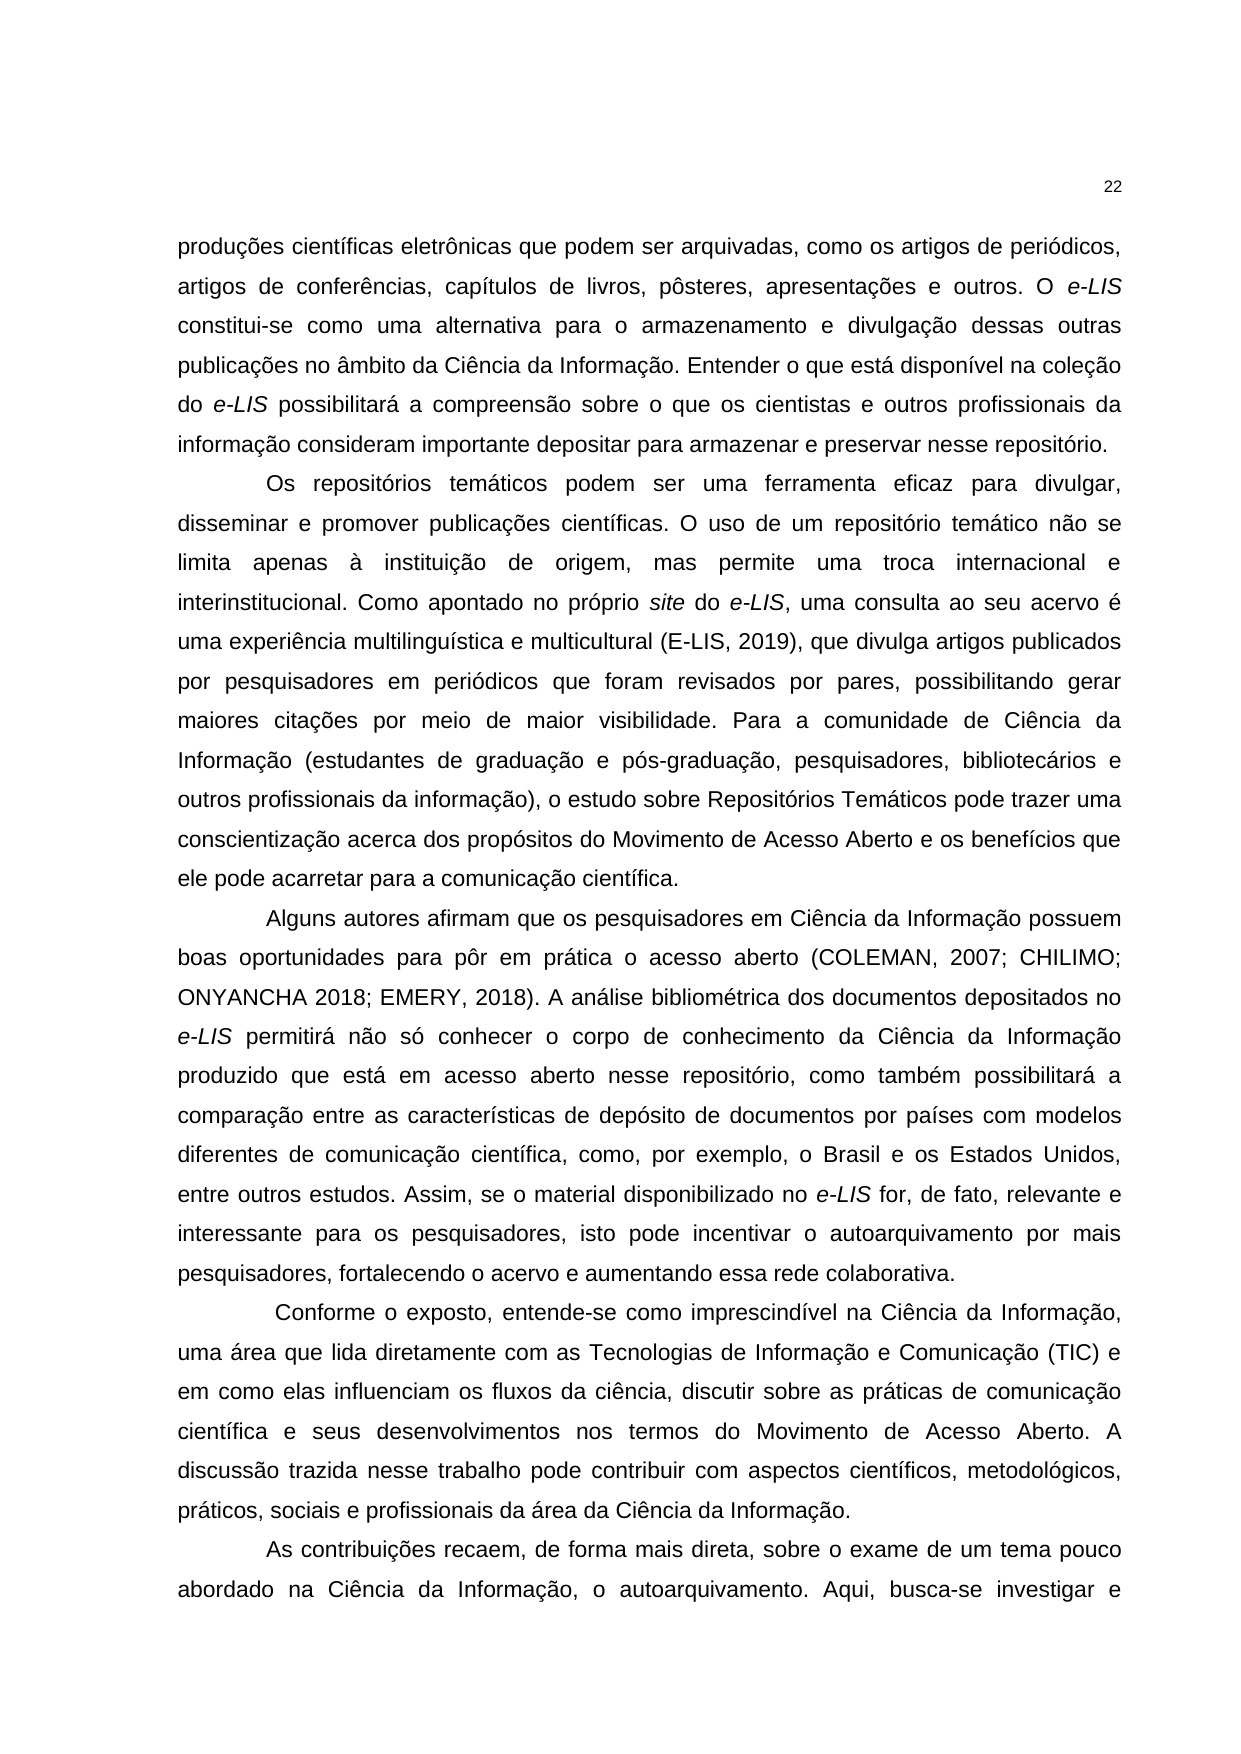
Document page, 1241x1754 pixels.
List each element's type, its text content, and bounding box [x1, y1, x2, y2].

text Alguns autores afirmam que os pesquisadores em Ciência da Informação possuem boas oportunidades para pôr em prática o acesso aberto (COLEMAN, 2007; CHILIMO; ONYANCHA 2018; EMERY, 2018). A análise bibliométrica dos documentos depositados no e-LIS permitirá não só conhecer o corpo de conhecimento da Ciência da Informação produzido que está em acesso aberto nesse repositório, como também possibilitará a comparação entre as características de depósito de documentos por países com modelos diferentes de comunicação científica, como, por exemplo, o Brasil e os Estados Unidos, entre outros estudos. Assim, se o material disponibilizado no e-LIS for, de fato, relevante e interessante para os pesquisadores, isto pode incentivar o autoarquivamento por mais pesquisadores, fortalecendo o acervo e aumentando essa rede colaborativa. [177, 904, 1122, 1286]
text As contribuições recaem, de forma mais direta, sobre o exame de um tema pouco abordado na Ciência da Informação, o autoarquivamento. Aqui, busca-se investigar e [177, 1536, 1122, 1602]
text produções científicas eletrônicas que podem ser arquivadas, como os artigos de periódicos, artigos de conferências, capítulos de livros, pôsteres, apresentações e outros. O e-LIS constitui-se como uma alternativa para o armazenamento e divulgação dessas outras publicações no âmbito da Ciência da Informação. Entender o que está disponível na coleção do e-LIS possibilitará a compreensão sobre o que os cientistas e outros profissionais da informação consideram importante depositar para armazenar e preservar nesse repositório. [177, 233, 1122, 457]
text Conforme o exposto, entende-se como imprescindível na Ciência da Informação, uma área que lida diretamente com as Tecnologias de Informação e Comunicação (TIC) e em como elas influenciam os fluxos da ciência, discutir sobre as práticas de comunicação científica e seus desenvolvimentos nos termos do Movimento de Acesso Aberto. A discussão trazida nesse trabalho pode contribuir com aspectos científicos, metodológicos, práticos, sociais e profissionais da área da Ciência da Informação. [177, 1299, 1122, 1523]
text Os repositórios temáticos podem ser uma ferramenta eficaz para divulgar, disseminar e promover publicações científicas. O uso de um repositório temático não se limita apenas à instituição de origem, mas permite uma troca internacional e interinstitucional. Como apontado no próprio site do e-LIS, uma consulta ao seu acervo é uma experiência multilinguística e multicultural (E-LIS, 2019), que divulga artigos publicados por pesquisadores em periódicos que foram revisados por pares, possibilitando gerar maiores citações por meio de maior visibilidade. Para a comunidade de Ciência da Informação (estudantes de graduação e pós-graduação, pesquisadores, bibliotecários e outros profissionais da informação), o estudo sobre Repositórios Temáticos pode trazer uma conscientização acerca dos propósitos do Movimento de Acesso Aberto e os benefícios que ele pode acarretar para a comunicação científica. [177, 470, 1122, 891]
